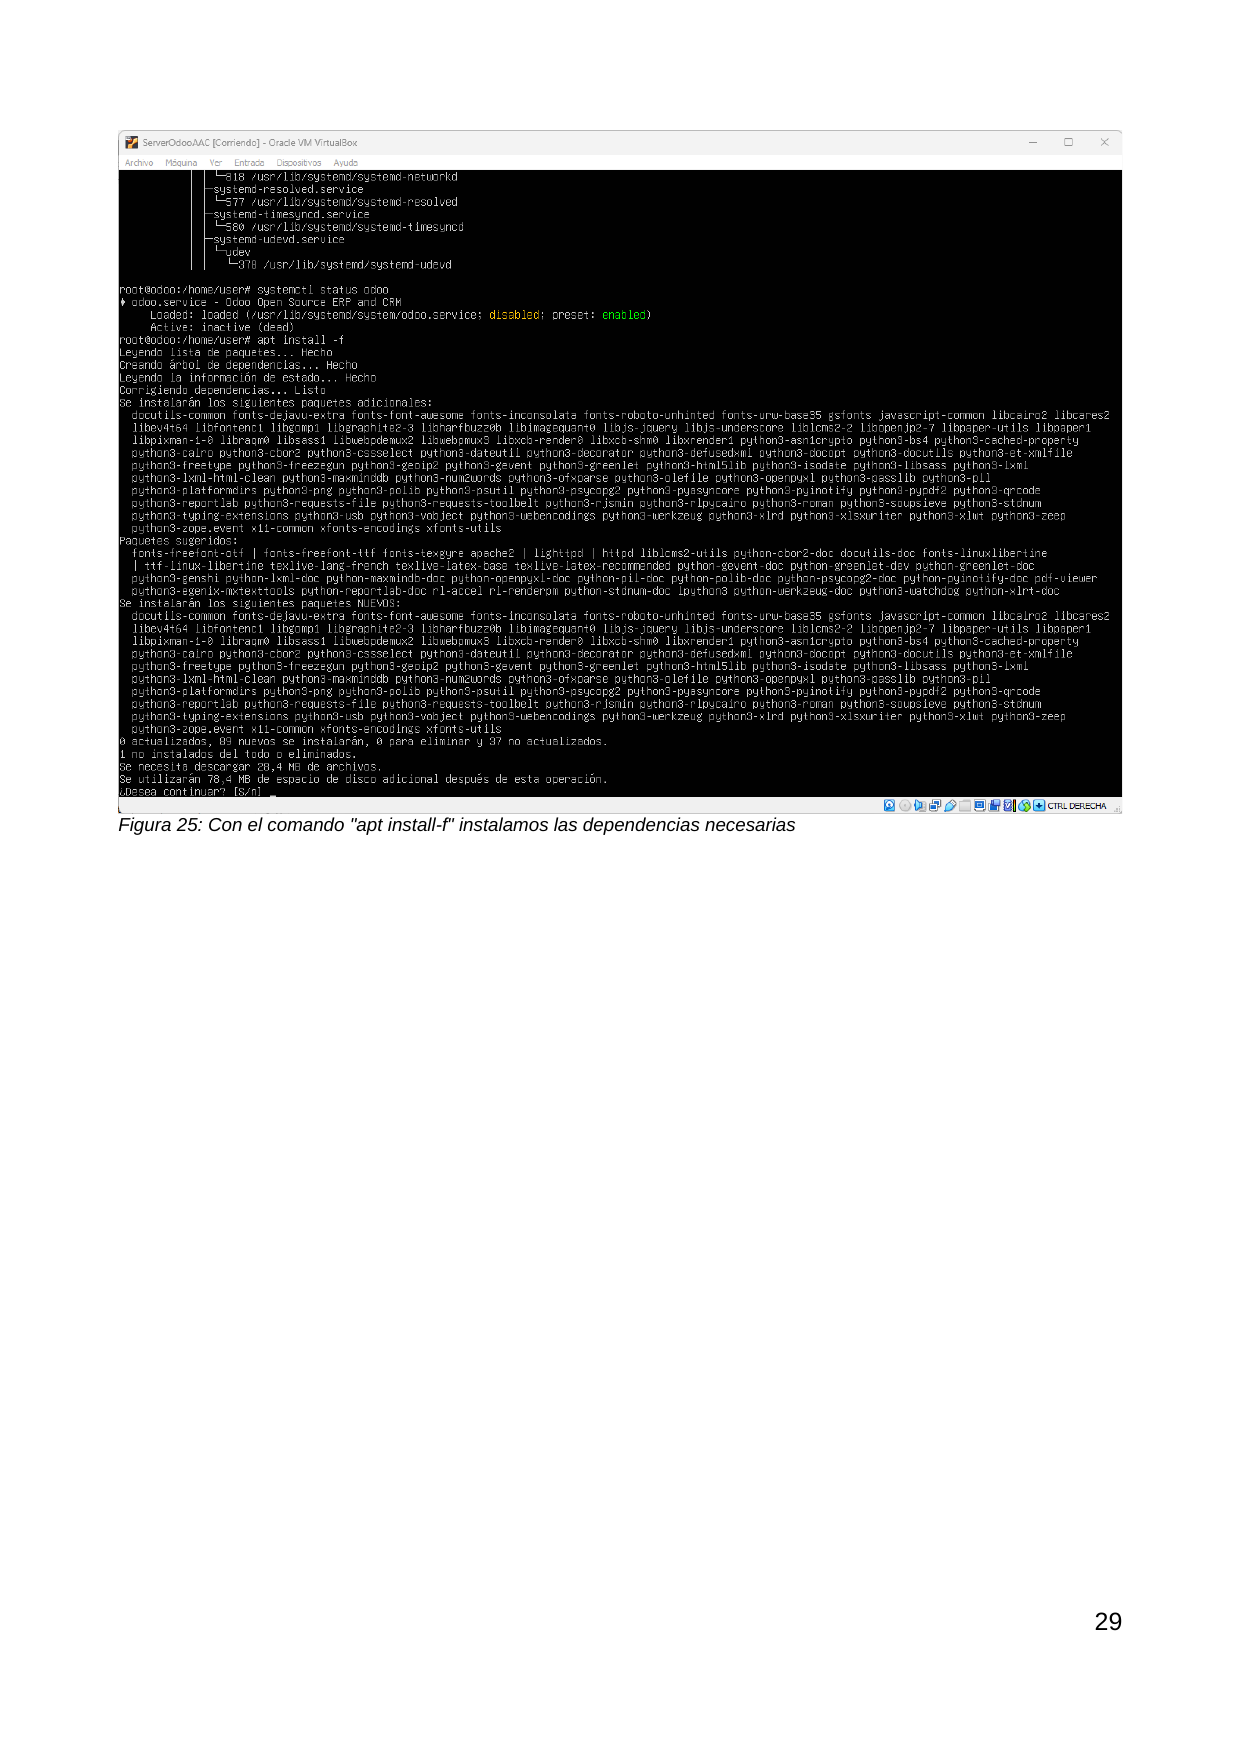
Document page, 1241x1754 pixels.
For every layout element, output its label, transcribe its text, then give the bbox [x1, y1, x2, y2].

text Figura 25: Con el comando "apt install-f" instalamos las dependencias necesarias [118, 814, 1122, 835]
picture [118, 130, 1123, 814]
